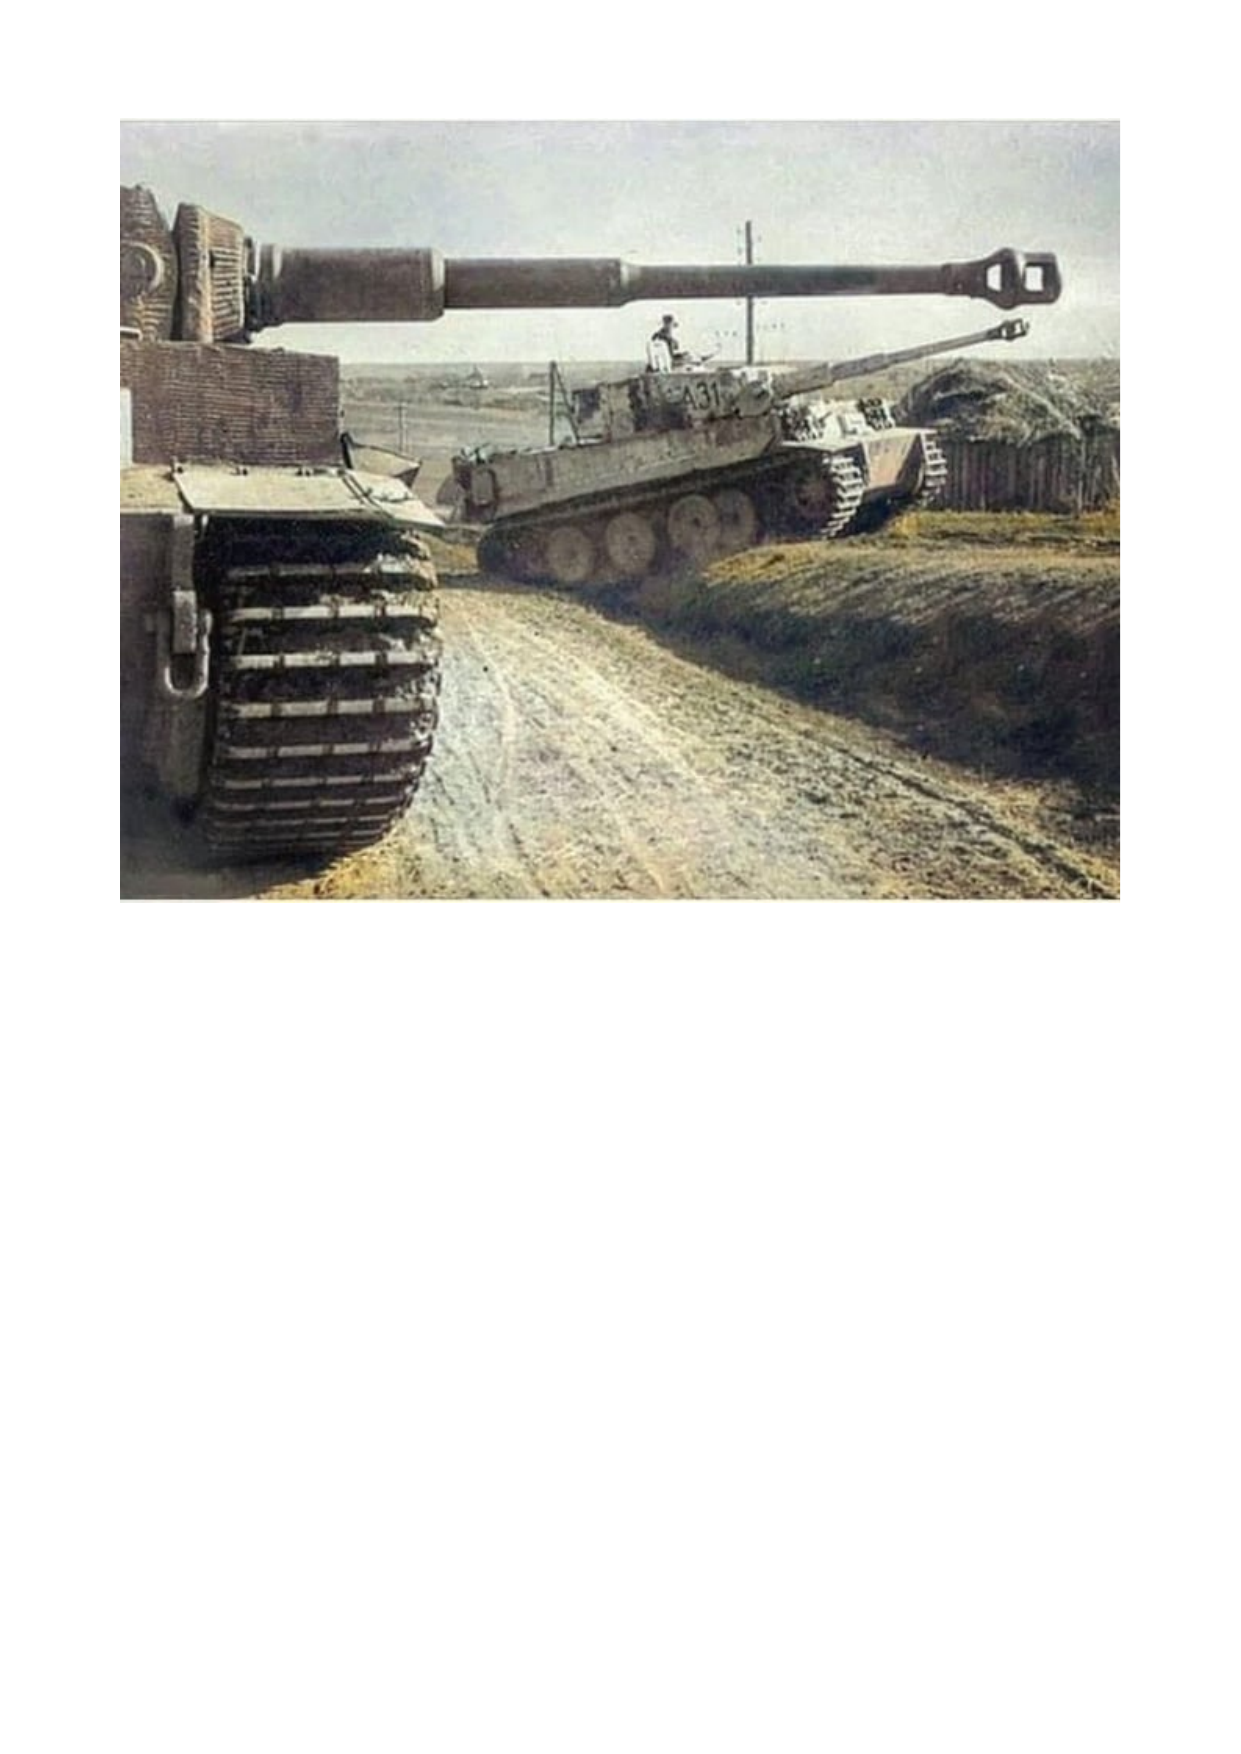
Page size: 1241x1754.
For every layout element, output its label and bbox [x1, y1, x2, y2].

picture [120, 118, 1121, 903]
